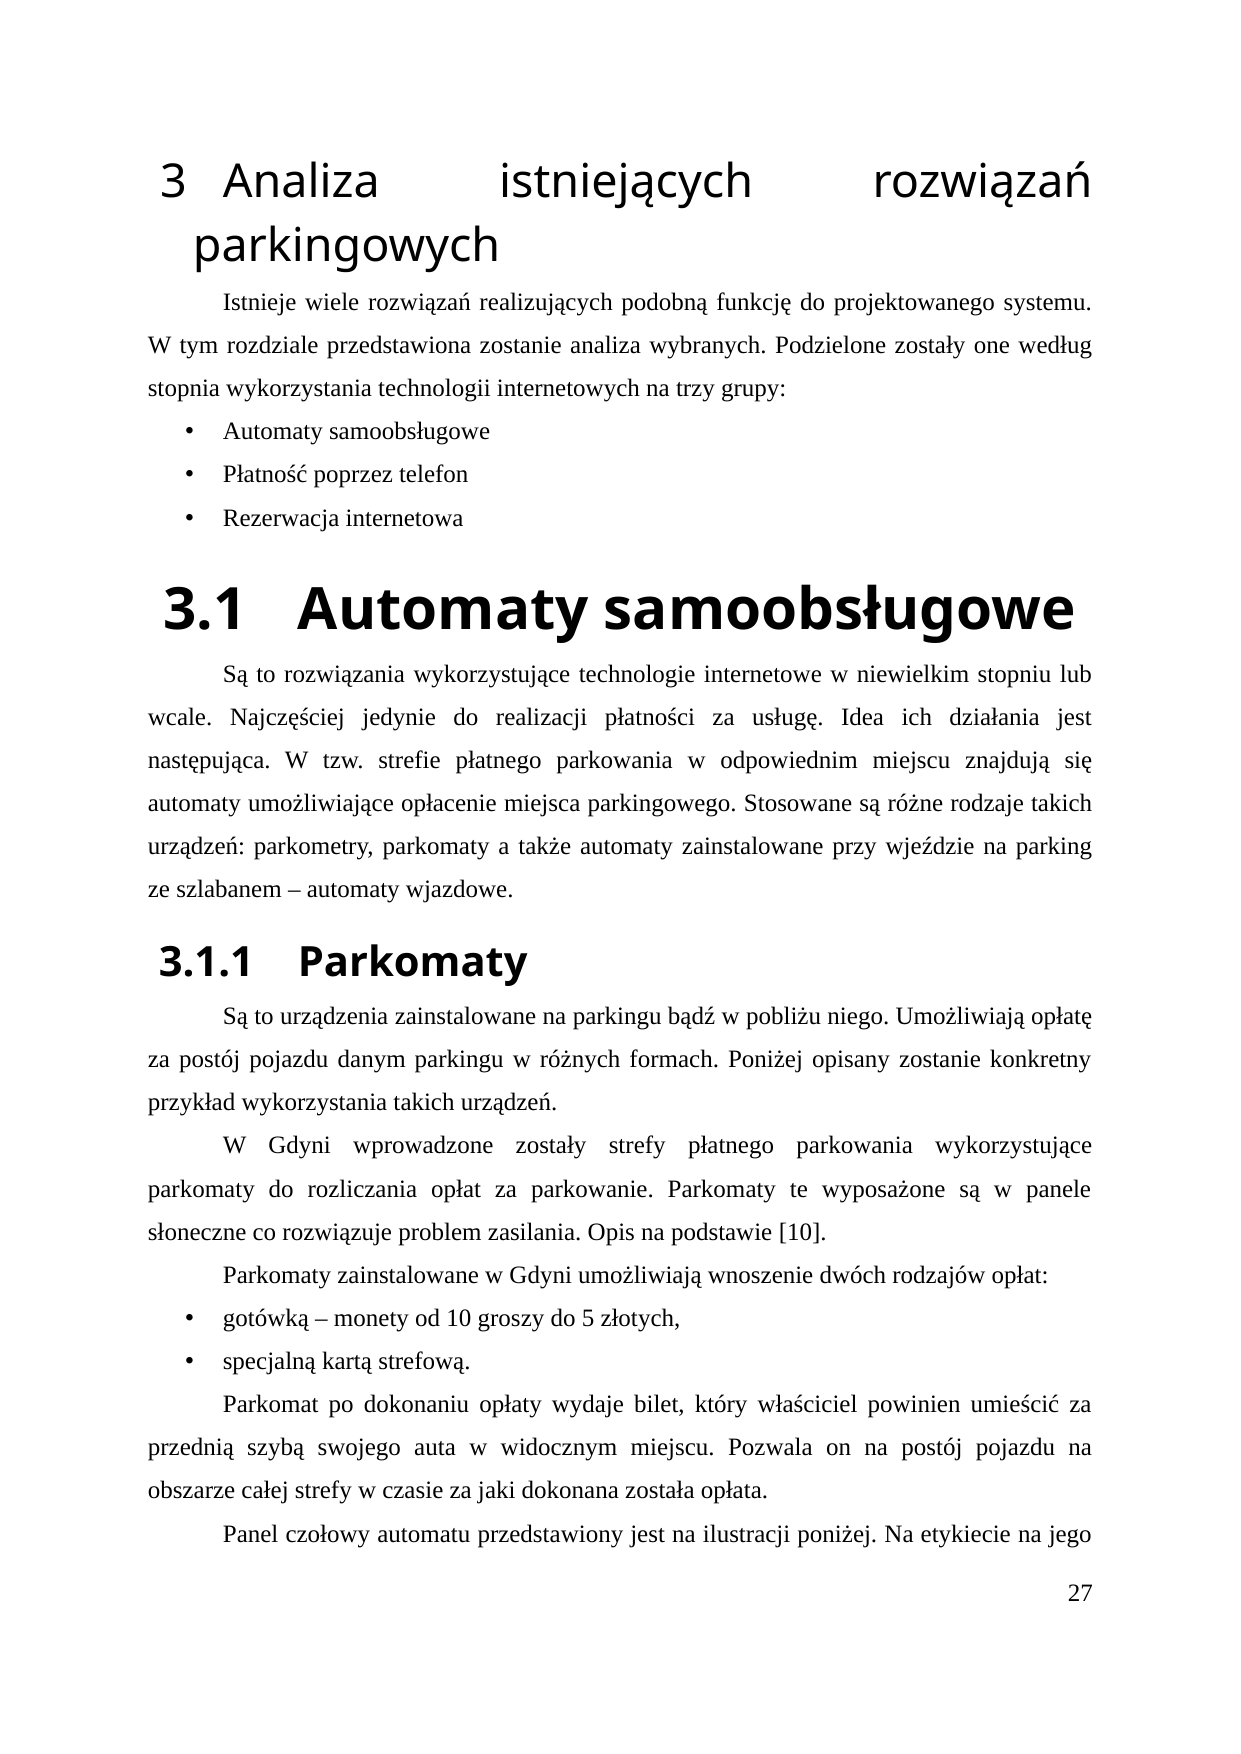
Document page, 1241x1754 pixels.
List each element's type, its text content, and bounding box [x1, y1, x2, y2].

list Płatność poprzez telefon [185, 459, 1093, 488]
subtitle Analiza istniejących rozwiązań parkingowych [148, 148, 1093, 275]
text W Gdyni wprowadzone zostały strefy płatnego parkowania wykorzystujące parkomaty do rozliczania opłat za parkowanie. Parkomaty te wyposażone są w panele słoneczne co rozwiązuje problem zasilania. Opis na podstawie [10]. [148, 1131, 1093, 1246]
subtitle Automaty samoobsługowe [148, 567, 1093, 646]
text Są to urządzenia zainstalowane na parkingu bądź w pobliżu niego. Umożliwiają opłatę za postój pojazdu danym parkingu w różnych formach. Poniżej opisany zostanie konkretny przykład wykorzystania takich urządzeń. [148, 1001, 1093, 1116]
list Rezerwacja internetowa [185, 503, 1093, 531]
text Parkomaty zainstalowane w Gdyni umożliwiają wnoszenie dwóch rodzajów opłat: [148, 1260, 1093, 1289]
list specjalną kartą strefową. [185, 1346, 1093, 1375]
text Panel czołowy automatu przedstawiony jest na ilustracji poniżej. Na etykiecie na jego [148, 1519, 1093, 1547]
list gotówką – monety od 10 groszy do 5 złotych, [185, 1303, 1093, 1332]
text Istnieje wiele rozwiązań realizujących podobną funkcję do projektowanego systemu. W tym rozdziale przedstawiona zostanie analiza wybranych. Podzielone zostały one według stopnia wykorzystania technologii internetowych na trzy grupy: [148, 287, 1093, 402]
subtitle Parkomaty [148, 932, 1093, 989]
text Są to rozwiązania wykorzystujące technologie internetowe w niewielkim stopniu lub wcale. Najczęściej jedynie do realizacji płatności za usługę. Idea ich działania jest następująca. W tzw. strefie płatnego parkowania w odpowiednim miejscu znajdują się automaty umożliwiające opłacenie miejsca parkingowego. Stosowane są różne rodzaje takich urządzeń: parkometry, parkomaty a także automaty zainstalowane przy wjeździe na parking ze szlabanem – automaty wjazdowe. [148, 659, 1093, 903]
list Automaty samoobsługowe [185, 416, 1093, 445]
text Parkomat po dokonaniu opłaty wydaje bilet, który właściciel powinien umieścić za przednią szybą swojego auta w widocznym miejscu. Pozwala on na postój pojazdu na obszarze całej strefy w czasie za jaki dokonana została opłata. [148, 1389, 1093, 1504]
